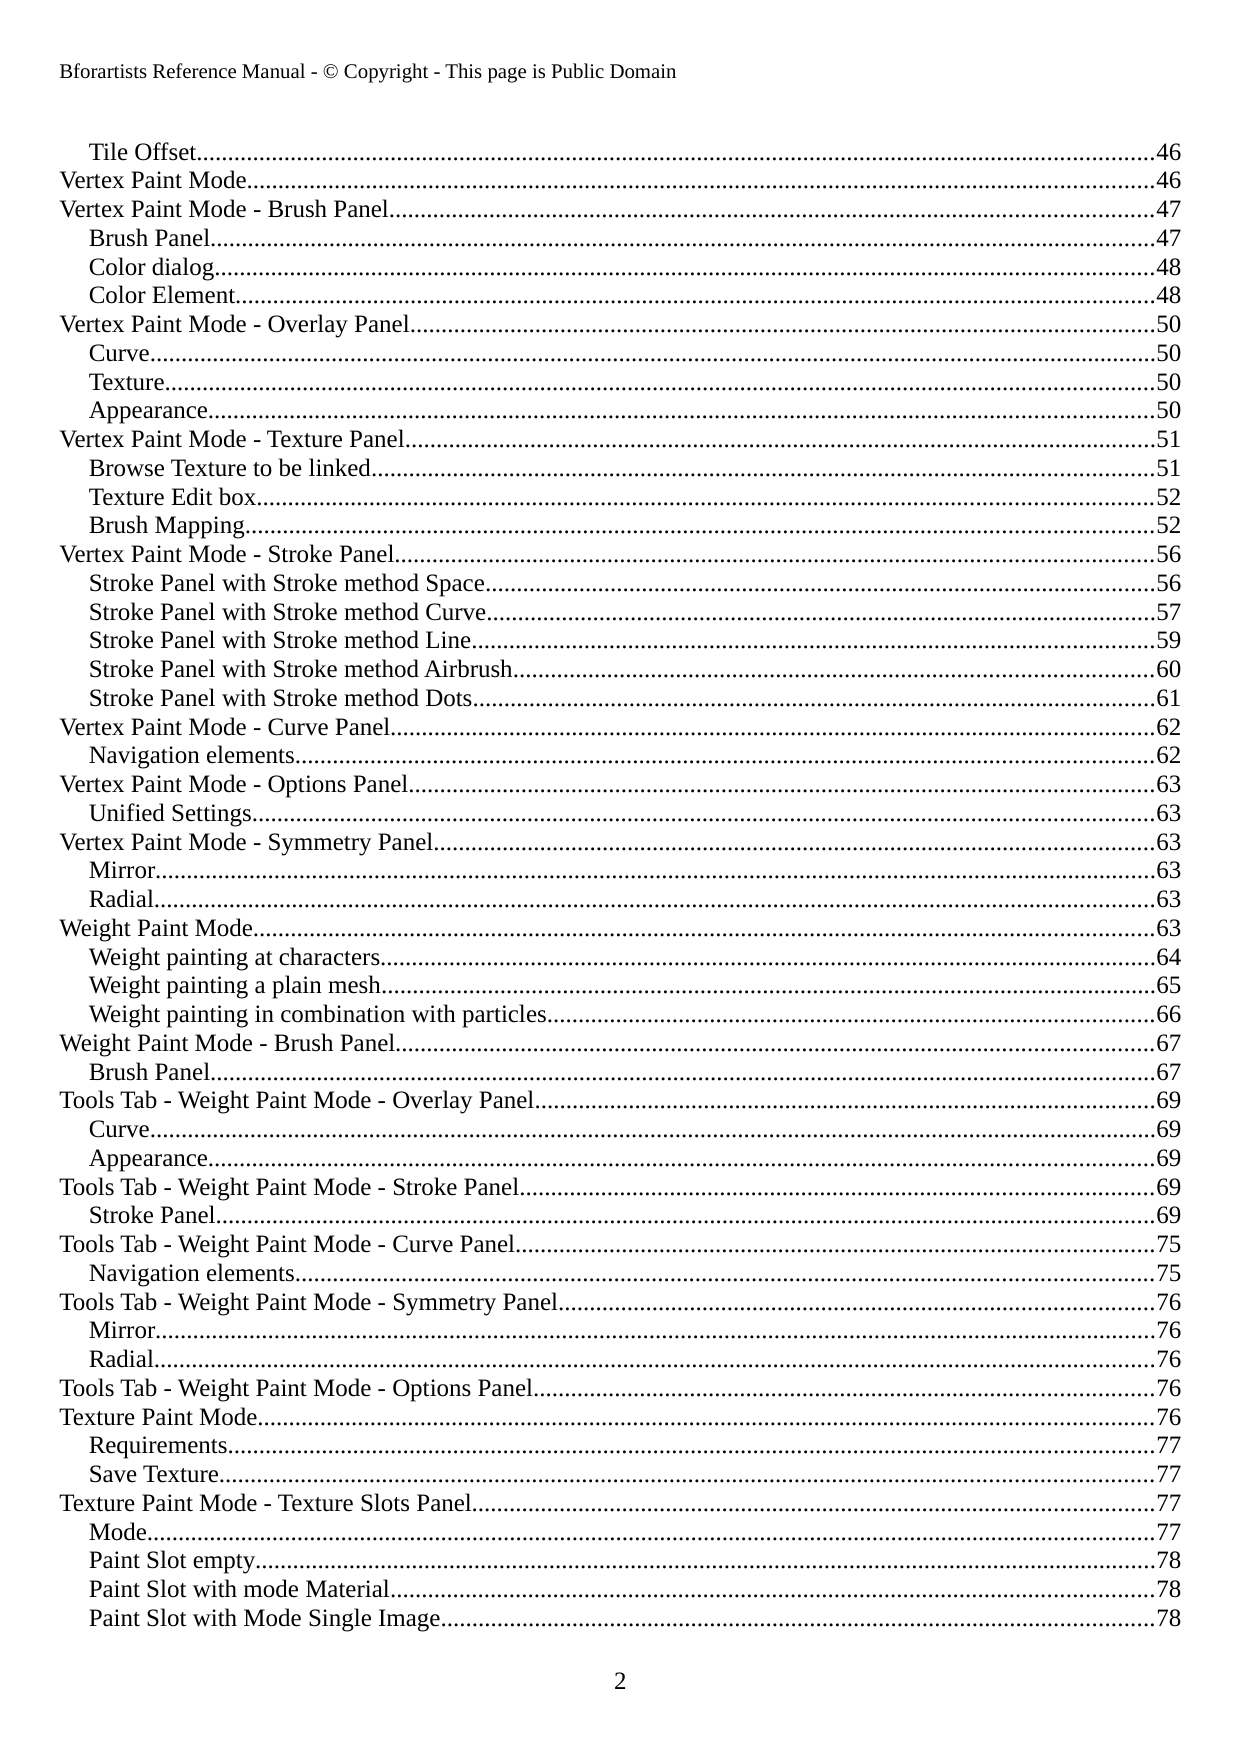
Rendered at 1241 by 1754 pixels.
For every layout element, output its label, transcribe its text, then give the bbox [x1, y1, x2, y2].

text Tools Tab - Weight Paint Mode - Overlay Panel 69 [59, 1085, 1181, 1114]
text Stroke Panel with Stroke method Dots 61 [88, 683, 1181, 712]
text Vertex Paint Mode - Stroke Panel 56 [59, 539, 1181, 568]
text Curve 50 [88, 338, 1181, 367]
text Weight painting a plain mesh 65 [88, 970, 1181, 999]
text Brush Panel 47 [88, 223, 1181, 252]
text Browse Texture to be linked 51 [88, 453, 1181, 482]
text Vertex Paint Mode - Curve Panel 62 [59, 712, 1181, 740]
text Paint Slot with Mode Single Image 78 [88, 1603, 1181, 1632]
text Texture Paint Mode 76 [59, 1402, 1181, 1430]
text Mode 77 [88, 1517, 1181, 1545]
text Weight Paint Mode - Brush Panel 67 [59, 1028, 1181, 1057]
text Radial 63 [88, 884, 1181, 913]
text Paint Slot with mode Material 78 [88, 1574, 1181, 1603]
text Appearance 69 [88, 1143, 1181, 1172]
text Vertex Paint Mode - Texture Panel 51 [59, 424, 1181, 453]
text Brush Mapping 52 [88, 510, 1181, 539]
text Mirror 76 [88, 1315, 1181, 1344]
text Stroke Panel with Stroke method Line 59 [88, 625, 1181, 654]
text Unified Settings 63 [88, 798, 1181, 827]
text Navigation elements 75 [88, 1258, 1181, 1287]
text Tools Tab - Weight Paint Mode - Curve Panel 75 [59, 1229, 1181, 1258]
text Tools Tab - Weight Paint Mode - Stroke Panel 69 [59, 1172, 1181, 1200]
text Appearance 50 [88, 395, 1181, 424]
text Vertex Paint Mode - Options Panel 63 [59, 769, 1181, 798]
text Stroke Panel with Stroke method Curve 57 [88, 597, 1181, 625]
text Vertex Paint Mode - Symmetry Panel 63 [59, 827, 1181, 855]
text Weight painting at characters 64 [88, 942, 1181, 970]
text Mirror 63 [88, 855, 1181, 884]
text Stroke Panel with Stroke method Airbrush 60 [88, 654, 1181, 683]
text Radial 76 [88, 1344, 1181, 1373]
text Texture 50 [88, 367, 1181, 395]
text Stroke Panel 69 [88, 1200, 1181, 1229]
text Tools Tab - Weight Paint Mode - Symmetry Panel 76 [59, 1287, 1181, 1315]
text Texture Paint Mode - Texture Slots Panel 77 [59, 1488, 1181, 1517]
text Save Texture 77 [88, 1459, 1181, 1488]
text Brush Panel 67 [88, 1057, 1181, 1085]
text Stroke Panel with Stroke method Space 56 [88, 568, 1181, 597]
text Tools Tab - Weight Paint Mode - Options Panel 76 [59, 1373, 1181, 1402]
text Requirements 77 [88, 1430, 1181, 1459]
text Paint Slot empty 78 [88, 1545, 1181, 1574]
text Color dialog 48 [88, 252, 1181, 280]
text Texture Edit box 52 [88, 482, 1181, 510]
text Curve 69 [88, 1114, 1181, 1143]
text Weight Paint Mode 63 [59, 913, 1181, 942]
text Navigation elements 62 [88, 740, 1181, 769]
text Color Element 48 [88, 280, 1181, 309]
text Vertex Paint Mode - Brush Panel 47 [59, 194, 1181, 223]
text Tile Offset 46 [88, 137, 1181, 165]
text Vertex Paint Mode 46 [59, 165, 1181, 194]
text Vertex Paint Mode - Overlay Panel 50 [59, 309, 1181, 338]
text Weight painting in combination with particles 66 [88, 999, 1181, 1028]
